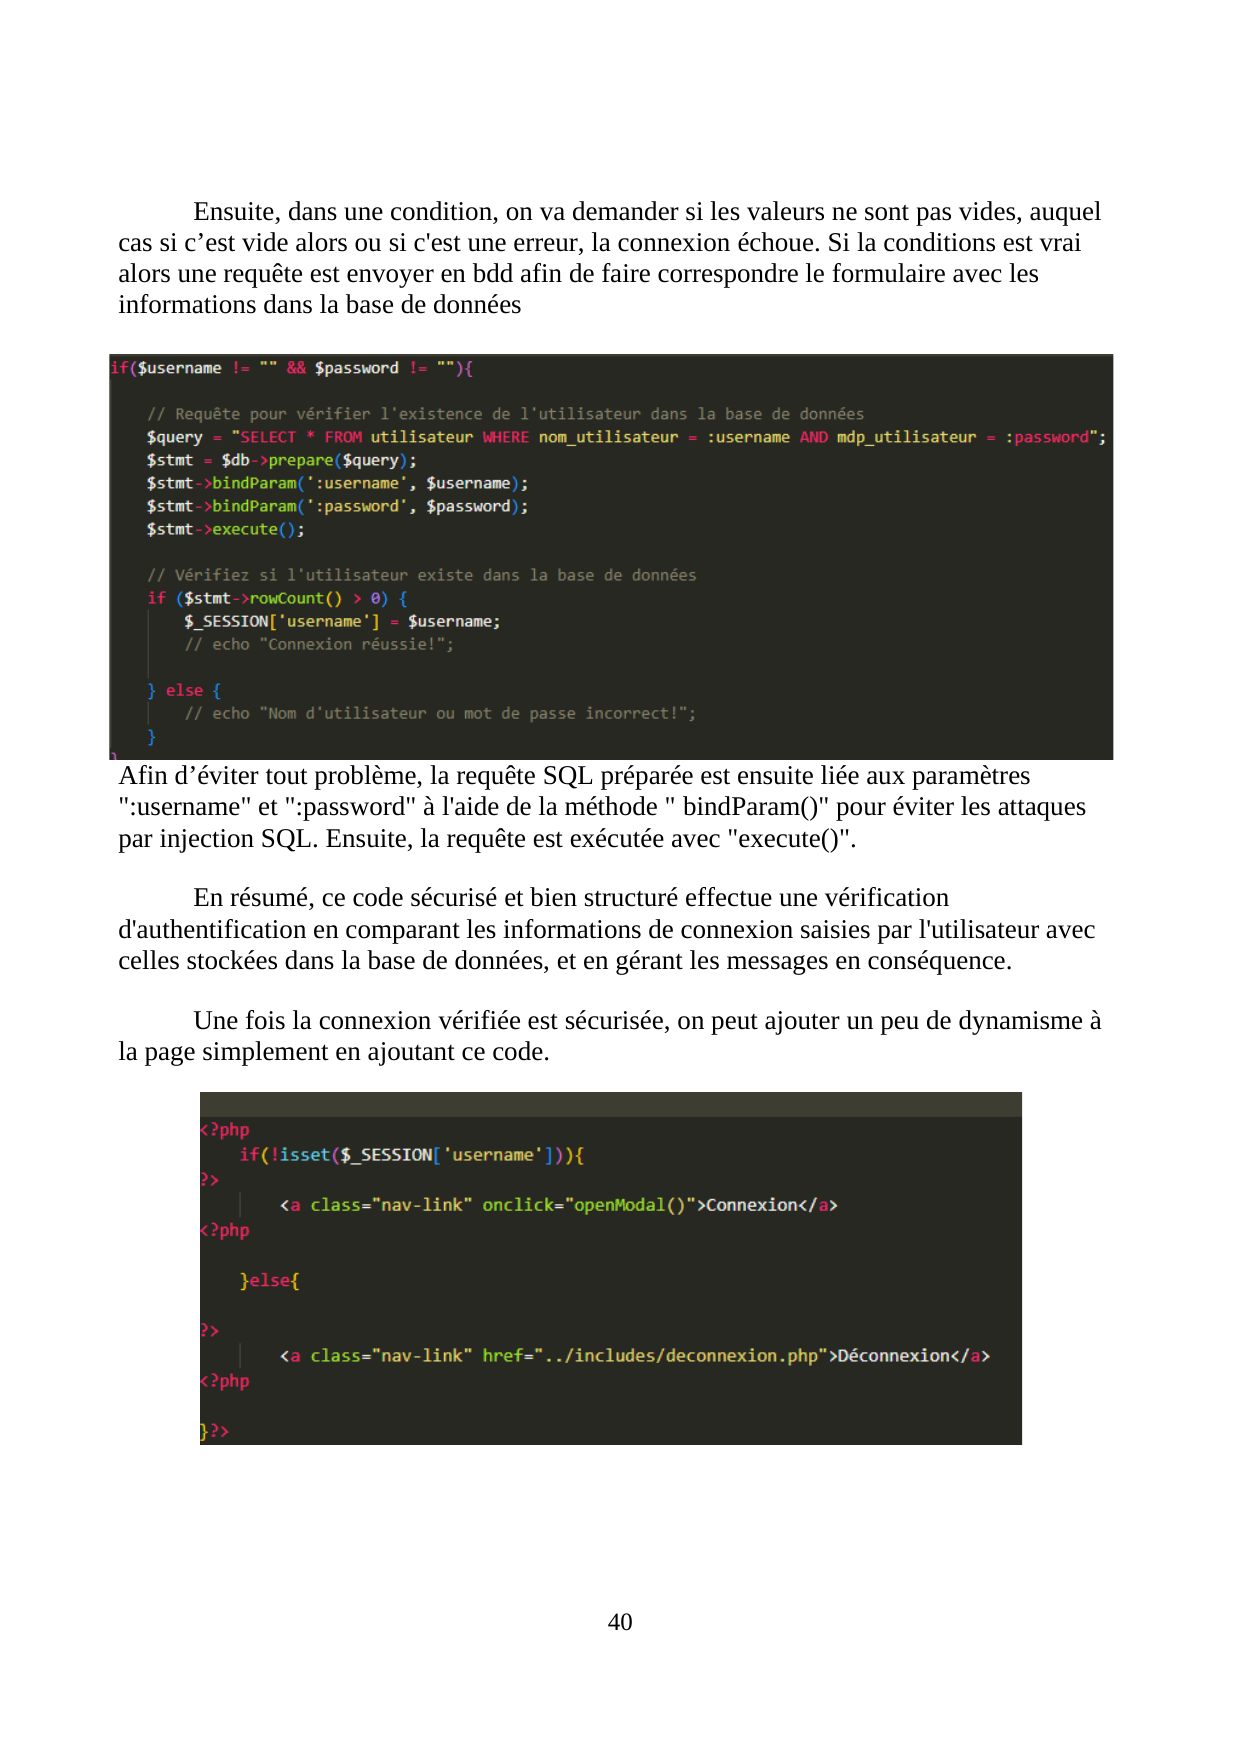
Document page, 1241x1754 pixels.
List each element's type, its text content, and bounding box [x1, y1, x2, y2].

text Ensuite, dans une condition, on va demander si les valeurs ne sont pas vides, auquel cas si c’est vide alors ou si c'est une erreur, la connexion échoue. Si la conditions est vrai alors une requête est envoyer en bdd afin de faire correspondre le formulaire avec les informations dans la base de données [118, 195, 1122, 319]
text Une fois la connexion vérifiée est sécurisée, on peut ajouter un peu de dynamisme à la page simplement en ajoutant ce code. [118, 1004, 1122, 1066]
picture [109, 354, 1114, 760]
text En résumé, ce code sécurisé et bien structuré effectue une vérification d'authentification en comparant les informations de connexion saisies par l'utilisateur avec celles stockées dans la base de données, et en gérant les messages en conséquence. [118, 882, 1122, 975]
picture [200, 1092, 1023, 1445]
text Afin d’éviter tout problème, la requête SQL préparée est ensuite liée aux paramètres ":username" et ":password" à l'aide de la méthode " bindParam()" pour éviter les attaques par injection SQL. Ensuite, la requête est exécutée avec "execute()". [118, 408, 1122, 853]
